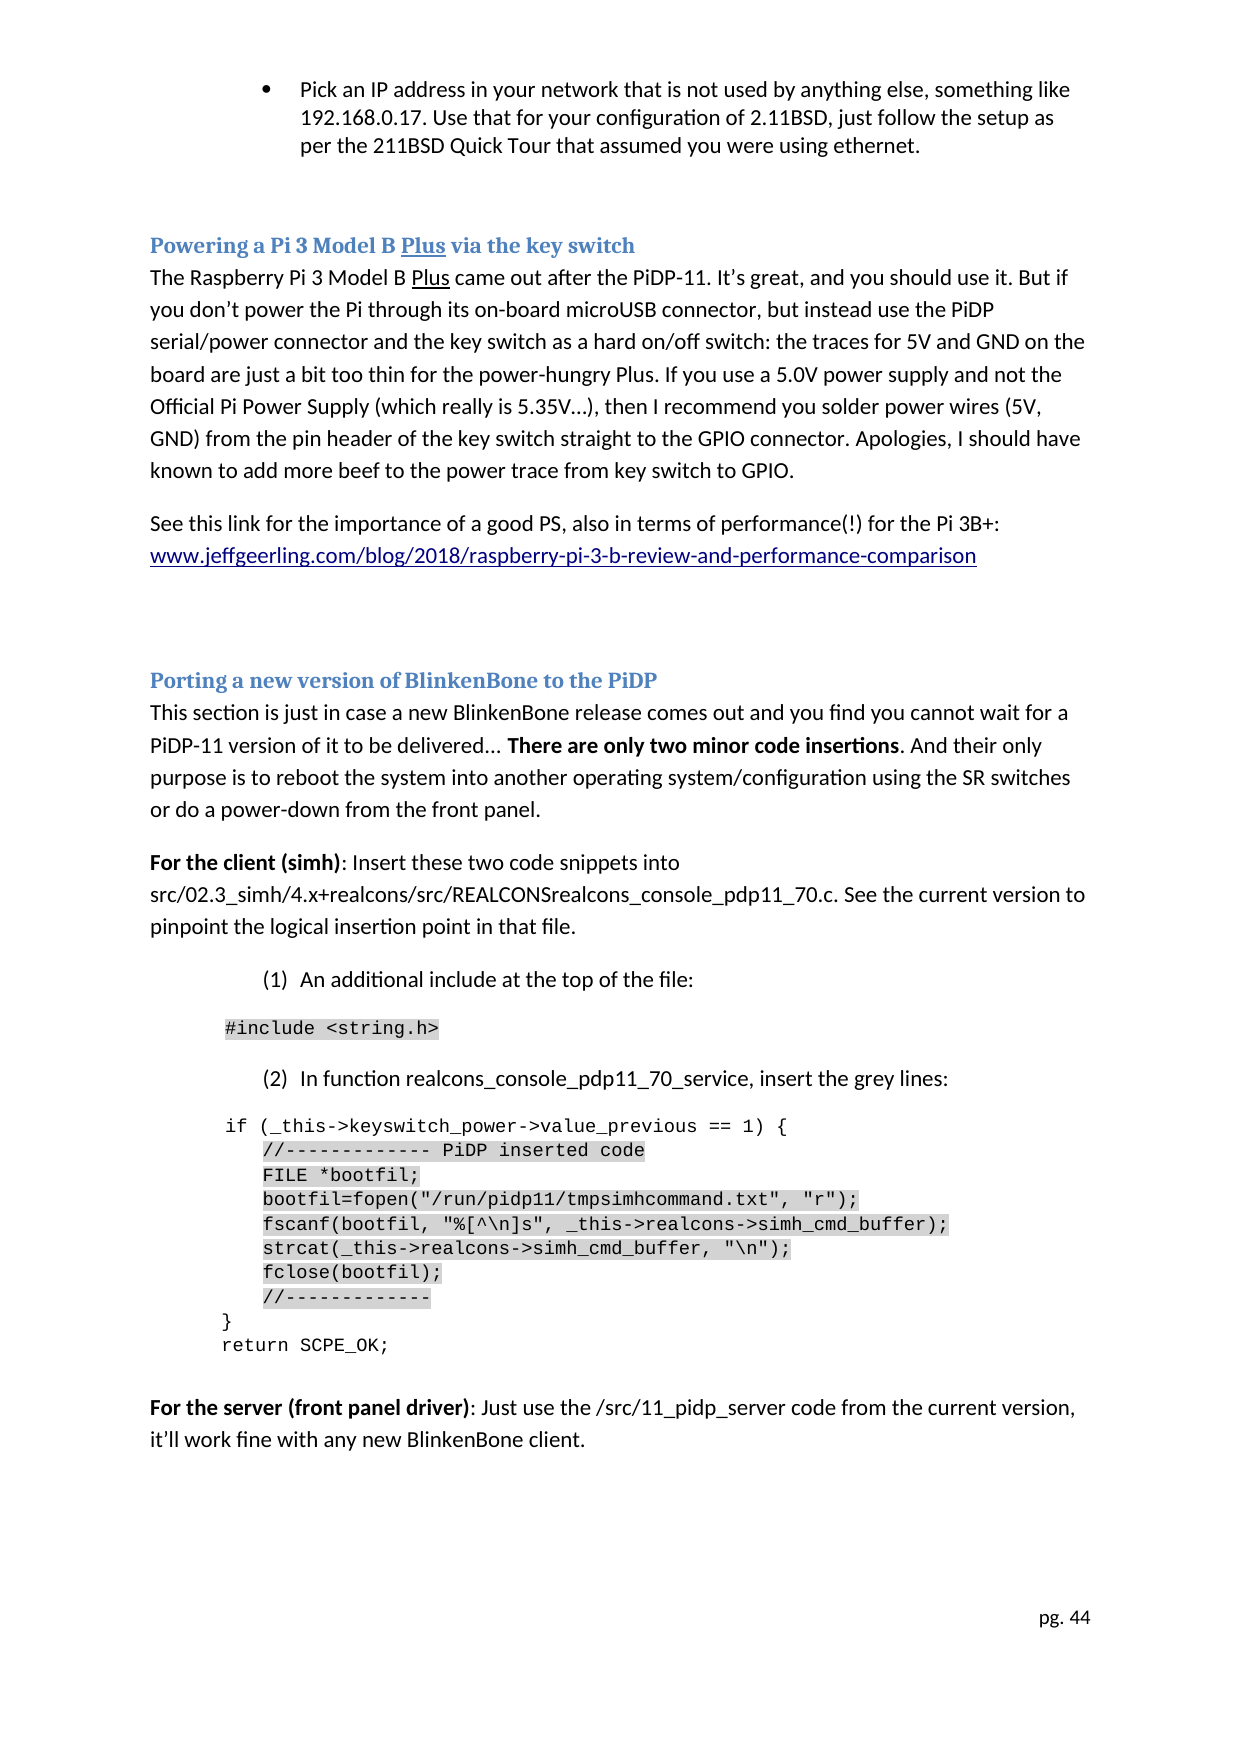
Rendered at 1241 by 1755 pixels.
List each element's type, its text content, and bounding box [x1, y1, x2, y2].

list In function realcons_console_pdp11_70_service, insert the grey lines: [262, 1064, 1090, 1092]
text //------------- PiDP inserted code [262, 1141, 1090, 1162]
text fclose(bootfil); [262, 1263, 1090, 1284]
text //------------- [262, 1287, 1090, 1309]
text For the server (front panel driver): Just use the /src/11_pidp_server code from the current version, it’ll work fine with any new BlinkenBone client. [150, 1393, 1090, 1453]
text #include <string.h> [225, 1018, 1090, 1040]
text return SCPE_OK; [187, 1336, 1090, 1357]
subtitle Porting a new version of BlinkenBone to the PiDP [150, 668, 1090, 695]
text fscanf(bootfil, "%[^\n]s", _this->realcons->simh_cmd_buffer); [262, 1214, 1090, 1236]
text FILE *bootfil; [262, 1166, 1090, 1187]
text bootfil=fopen("/run/pidp11/tmpsimhcommand.txt", "r"); [262, 1190, 1090, 1211]
text For the client (simh): Insert these two code snippets into src/02.3_simh/4.x+realcons/src/REALCONSrealcons_console_pdp11_70.c. See the current version to pinpoint the logical insertion point in that file. [150, 848, 1090, 941]
text } [187, 1312, 1090, 1333]
text This section is just in case a new BlinkenBone release comes out and you find you cannot wait for a PiDP-11 version of it to be delivered... There are only two minor code insertions. And their only purpose is to reboot the system into another operating system/configuration using the SR switches or do a power-down from the front panel. [150, 698, 1090, 823]
text The Raspberry Pi 3 Model B Plus came out after the PiDP-11. It’s great, and you should use it. But if you don’t power the Pi through its on-board microUSB connector, but instead use the PiDP serial/power connector and the key switch as a hard on/off switch: the traces for 5V and GND on the board are just a bit too thin for the power-hungry Plus. If you use a 5.0V power supply and not the Official Pi Power Supply (which really is 5.35V…), then I recommend you solder power wires (5V, GND) from the pin header of the key switch straight to the GPIO connector. Apologies, I should have known to add more beef to the power trace from key switch to GPIO. [150, 263, 1090, 484]
text if (_this->keyswitch_power->value_previous == 1) { [225, 1117, 1090, 1138]
list An additional include at the top of the file: [262, 966, 1090, 993]
text strcat(_this->realcons->simh_cmd_buffer, "\n"); [262, 1239, 1090, 1260]
list Pick an IP address in your network that is not used by anything else, something like 192.168.0.17. Use that for your configuration of 2.11BSD, just follow the setup as per the 211BSD Quick Tour that assumed you were using ethernet. [262, 75, 1090, 159]
subtitle Powering a Pi 3 Model B Plus via the key switch [150, 233, 1090, 259]
text See this link for the importance of a good PS, also in terms of performance(!) for the Pi 3B+: www.jeffgeerling.com/blog/2018/raspberry-pi-3-b-review-and-performance-comparison [150, 509, 1090, 569]
